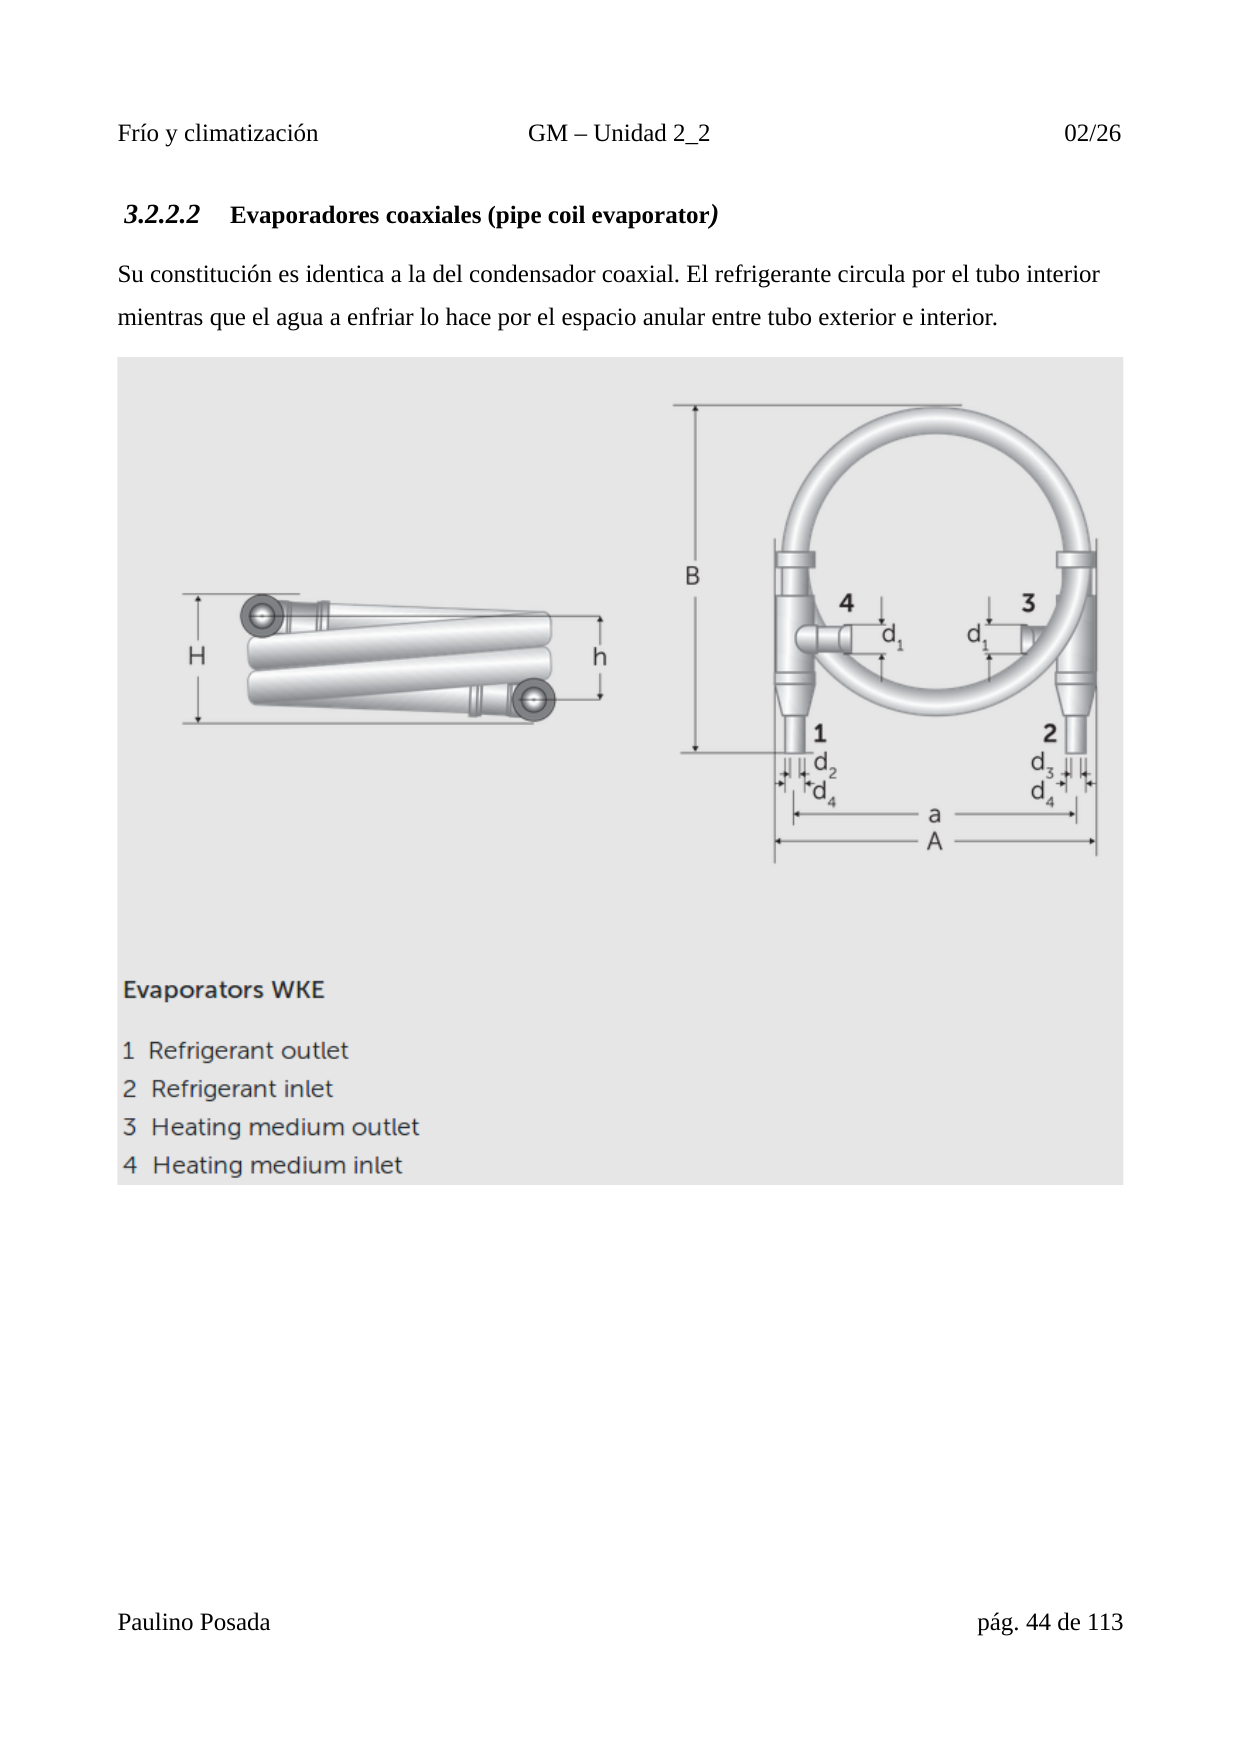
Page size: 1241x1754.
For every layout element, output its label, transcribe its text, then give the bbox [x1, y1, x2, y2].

picture [117, 357, 1124, 1185]
text Su constitución es identica a la del condensador coaxial. El refrigerante circula por el tubo interior mientras que el agua a enfriar lo hace por el espacio anular entre tubo exterior e interior. [117, 259, 1123, 331]
subtitle Evaporadores coaxiales (pipe coil evaporator) [117, 197, 1123, 229]
